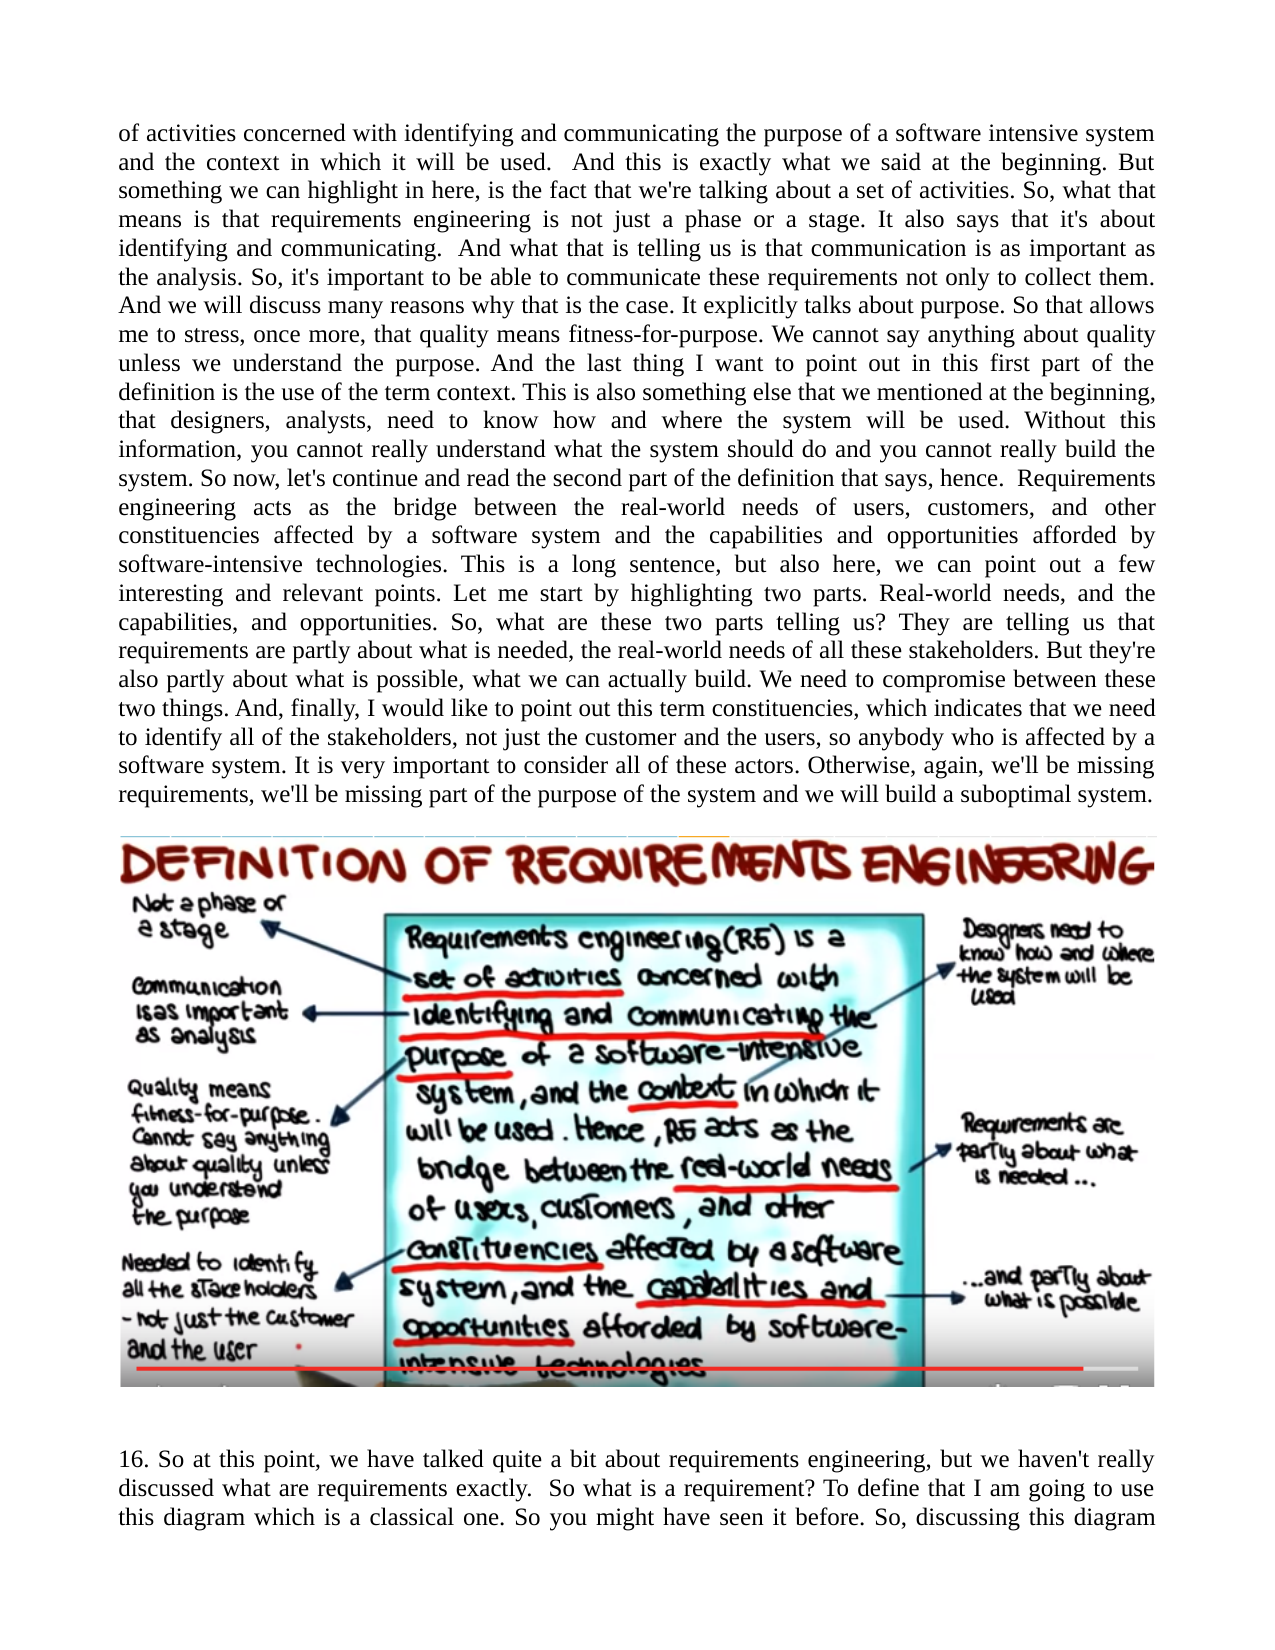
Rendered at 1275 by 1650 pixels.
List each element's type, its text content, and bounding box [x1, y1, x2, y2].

text of activities concerned with identifying and communicating the purpose of a software intensive system and the context in which it will be used. And this is exactly what we said at the beginning. But something we can highlight in here, is the fact that we're talking about a set of activities. So, what that means is that requirements engineering is not just a phase or a stage. It also says that it's about identifying and communicating. And what that is telling us is that communication is as important as the analysis. So, it's important to be able to communicate these requirements not only to collect them. And we will discuss many reasons why that is the case. It explicitly talks about purpose. So that allows me to stress, once more, that quality means fitness-for-purpose. We cannot say anything about quality unless we understand the purpose. And the last thing I want to point out in this first part of the definition is the use of the term context. This is also something else that we mentioned at the beginning, that designers, analysts, need to know how and where the system will be used. Without this information, you cannot really understand what the system should do and you cannot really build the system. So now, let's continue and read the second part of the definition that says, hence. Requirements engineering acts as the bridge between the real-world needs of users, customers, and other constituencies affected by a software system and the capabilities and opportunities afforded by software-intensive technologies. This is a long sentence, but also here, we can point out a few interesting and relevant points. Let me start by highlighting two parts. Real-world needs, and the capabilities, and opportunities. So, what are these two parts telling us? They are telling us that requirements are partly about what is needed, the real-world needs of all these stakeholders. But they're also partly about what is possible, what we can actually build. We need to compromise between these two things. And, finally, I would like to point out this term constituencies, which indicates that we need to identify all of the stakeholders, not just the customer and the users, so anybody who is affected by a software system. It is very important to consider all of these actors. Otherwise, again, we'll be missing requirements, we'll be missing part of the purpose of the system and we will build a suboptimal system. [118, 118, 1157, 808]
text 16. So at this point, we have talked quite a bit about requirements engineering, but we haven't really discussed what are requirements exactly. So what is a requirement? To define that I am going to use this diagram which is a classical one. So you might have seen it before. So, discussing this diagram [118, 1444, 1157, 1531]
picture [118, 836, 1157, 1387]
